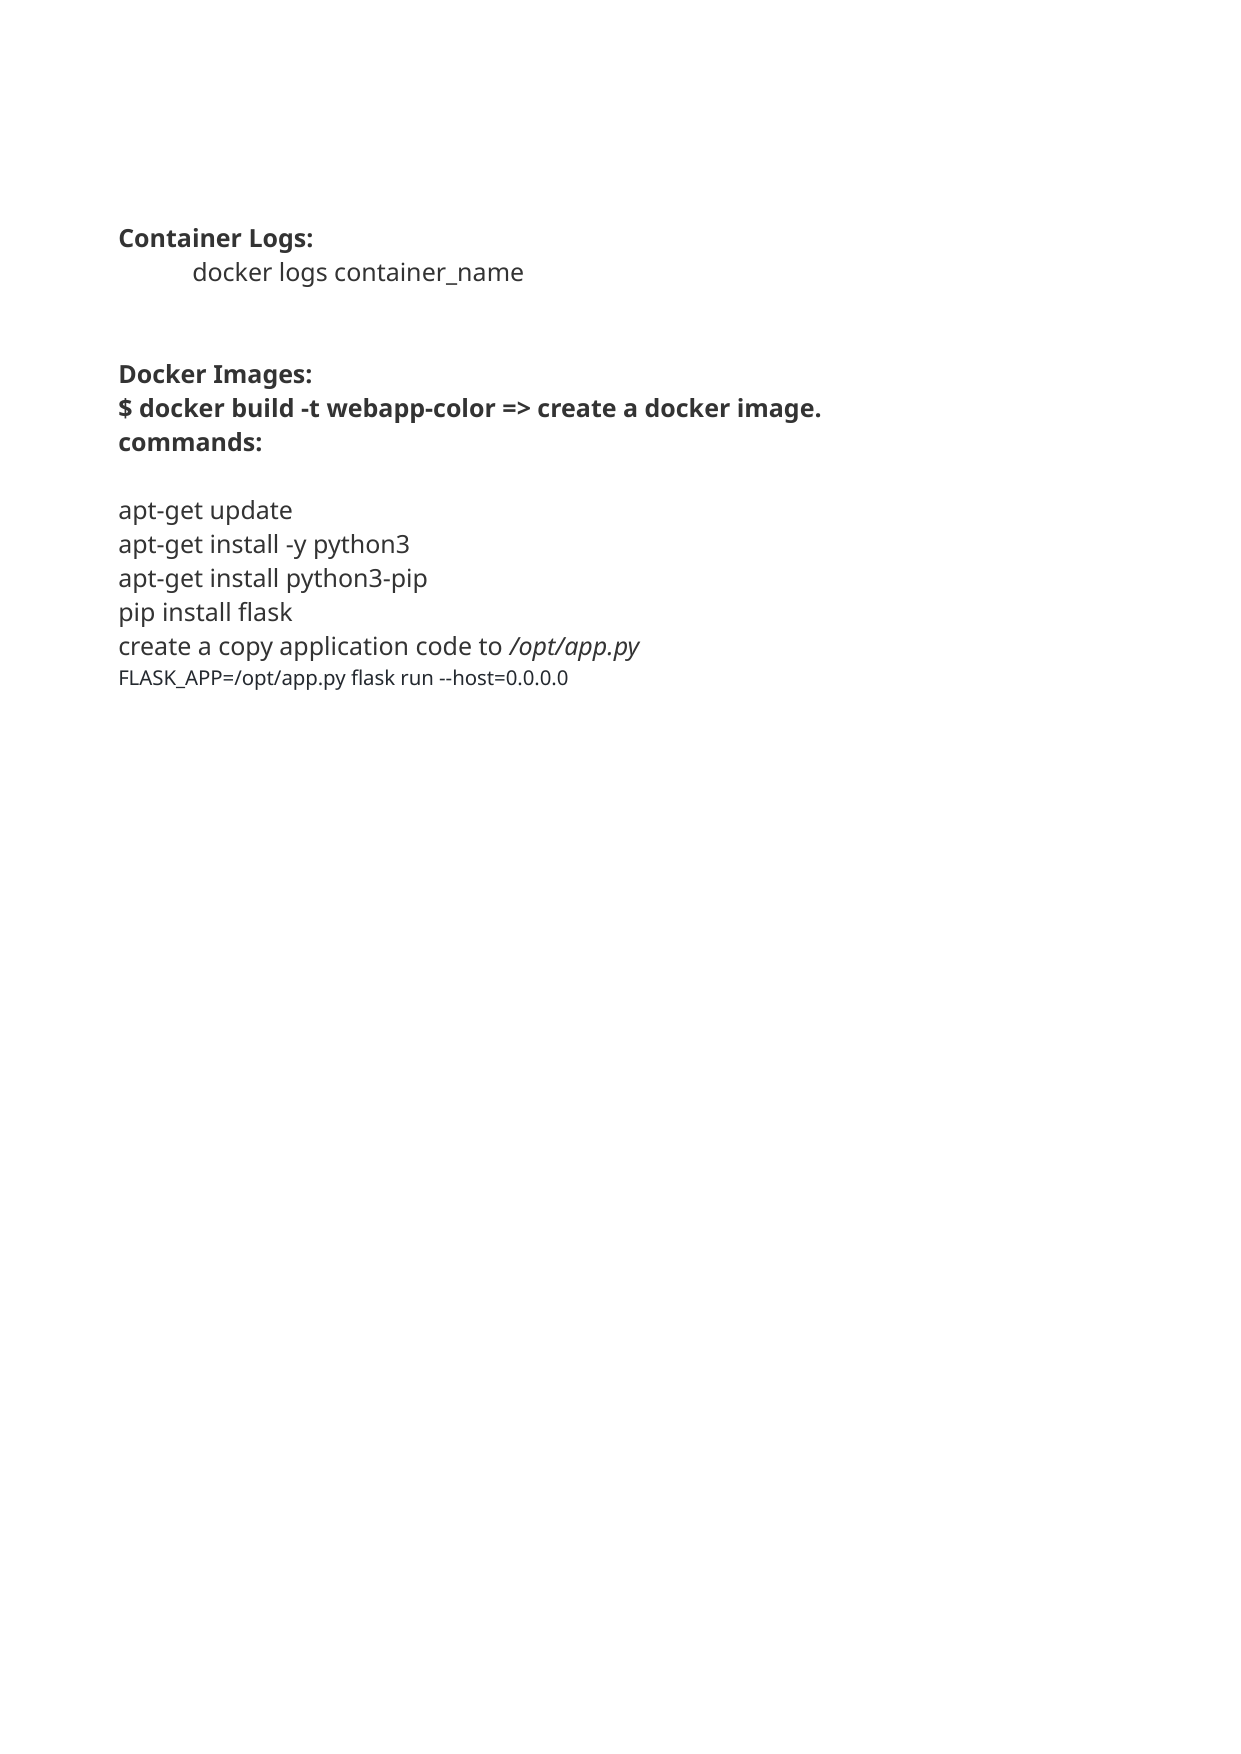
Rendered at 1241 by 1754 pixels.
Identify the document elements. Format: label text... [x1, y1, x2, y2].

text apt-get install python3-pip [118, 561, 1122, 595]
text commands: [118, 425, 1122, 459]
text FLASK_APP=/opt/app.py flask run --host=0.0.0.0 [118, 663, 1122, 691]
text pip install flask [118, 595, 1122, 629]
text Docker Images: [118, 357, 1122, 391]
text docker logs container_name [118, 254, 1122, 288]
text Container Logs: [118, 220, 1122, 254]
text $ docker build -t webapp-color => create a docker image. [118, 391, 1122, 425]
text apt-get update [118, 493, 1122, 527]
text apt-get install -y python3 [118, 527, 1122, 561]
text create a copy application code to /opt/app.py [118, 629, 1122, 663]
